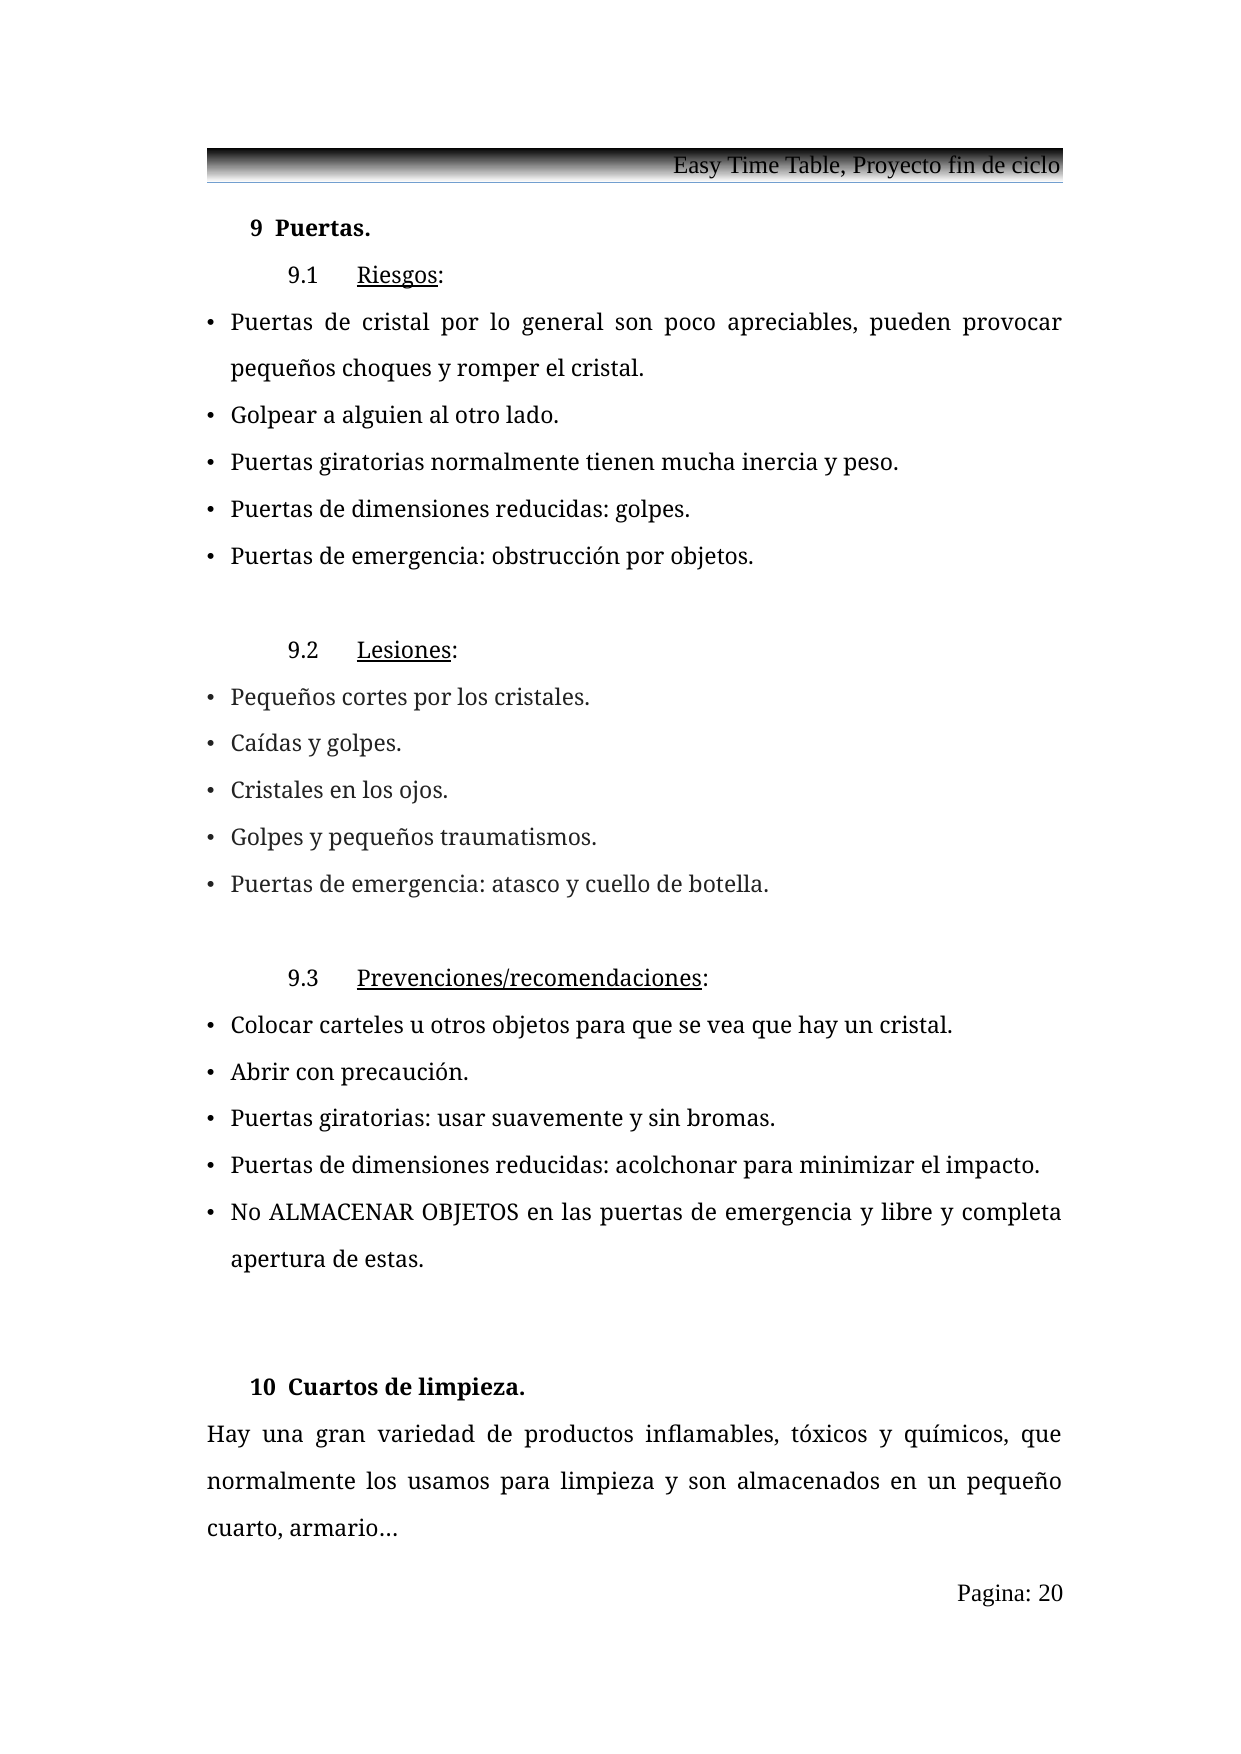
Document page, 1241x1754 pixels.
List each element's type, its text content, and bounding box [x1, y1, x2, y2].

list Puertas de emergencia: obstrucción por objetos. [207, 540, 1063, 571]
list Caídas y golpes. [207, 727, 1063, 759]
list Golpes y pequeños traumatismos. [207, 821, 1063, 852]
list Lesiones: [282, 634, 1063, 665]
list No ALMACENAR OBJETOS en las puertas de emergencia y libre y completa apertura de estas. [207, 1196, 1063, 1274]
list Cristales en los ojos. [207, 774, 1063, 806]
list Prevenciones/recomendaciones: [282, 962, 1063, 993]
list Pequeños cortes por los cristales. [207, 681, 1063, 712]
list Colocar carteles u otros objetos para que se vea que hay un cristal. [207, 1009, 1063, 1040]
list Puertas de emergencia: atasco y cuello de botella. [207, 868, 1063, 899]
list Golpear a alguien al otro lado. [207, 399, 1063, 431]
list Riesgos: [282, 259, 1063, 290]
list Abrir con precaución. [207, 1056, 1063, 1087]
list Puertas giratorias normalmente tienen mucha inercia y peso. [207, 446, 1063, 477]
list Puertas giratorias: usar suavemente y sin bromas. [207, 1102, 1063, 1134]
list Puertas. [244, 212, 1063, 243]
list Puertas de cristal por lo general son poco apreciables, pueden provocar pequeños choques y romper el cristal. [207, 306, 1063, 384]
list Puertas de dimensiones reducidas: golpes. [207, 493, 1063, 524]
text Hay una gran variedad de productos inflamables, tóxicos y químicos, que normalmente los usamos para limpieza y son almacenados en un pequeño cuarto, armario… [207, 1418, 1063, 1543]
list Puertas de dimensiones reducidas: acolchonar para minimizar el impacto. [207, 1149, 1063, 1181]
list Cuartos de limpieza. [244, 1371, 1063, 1402]
